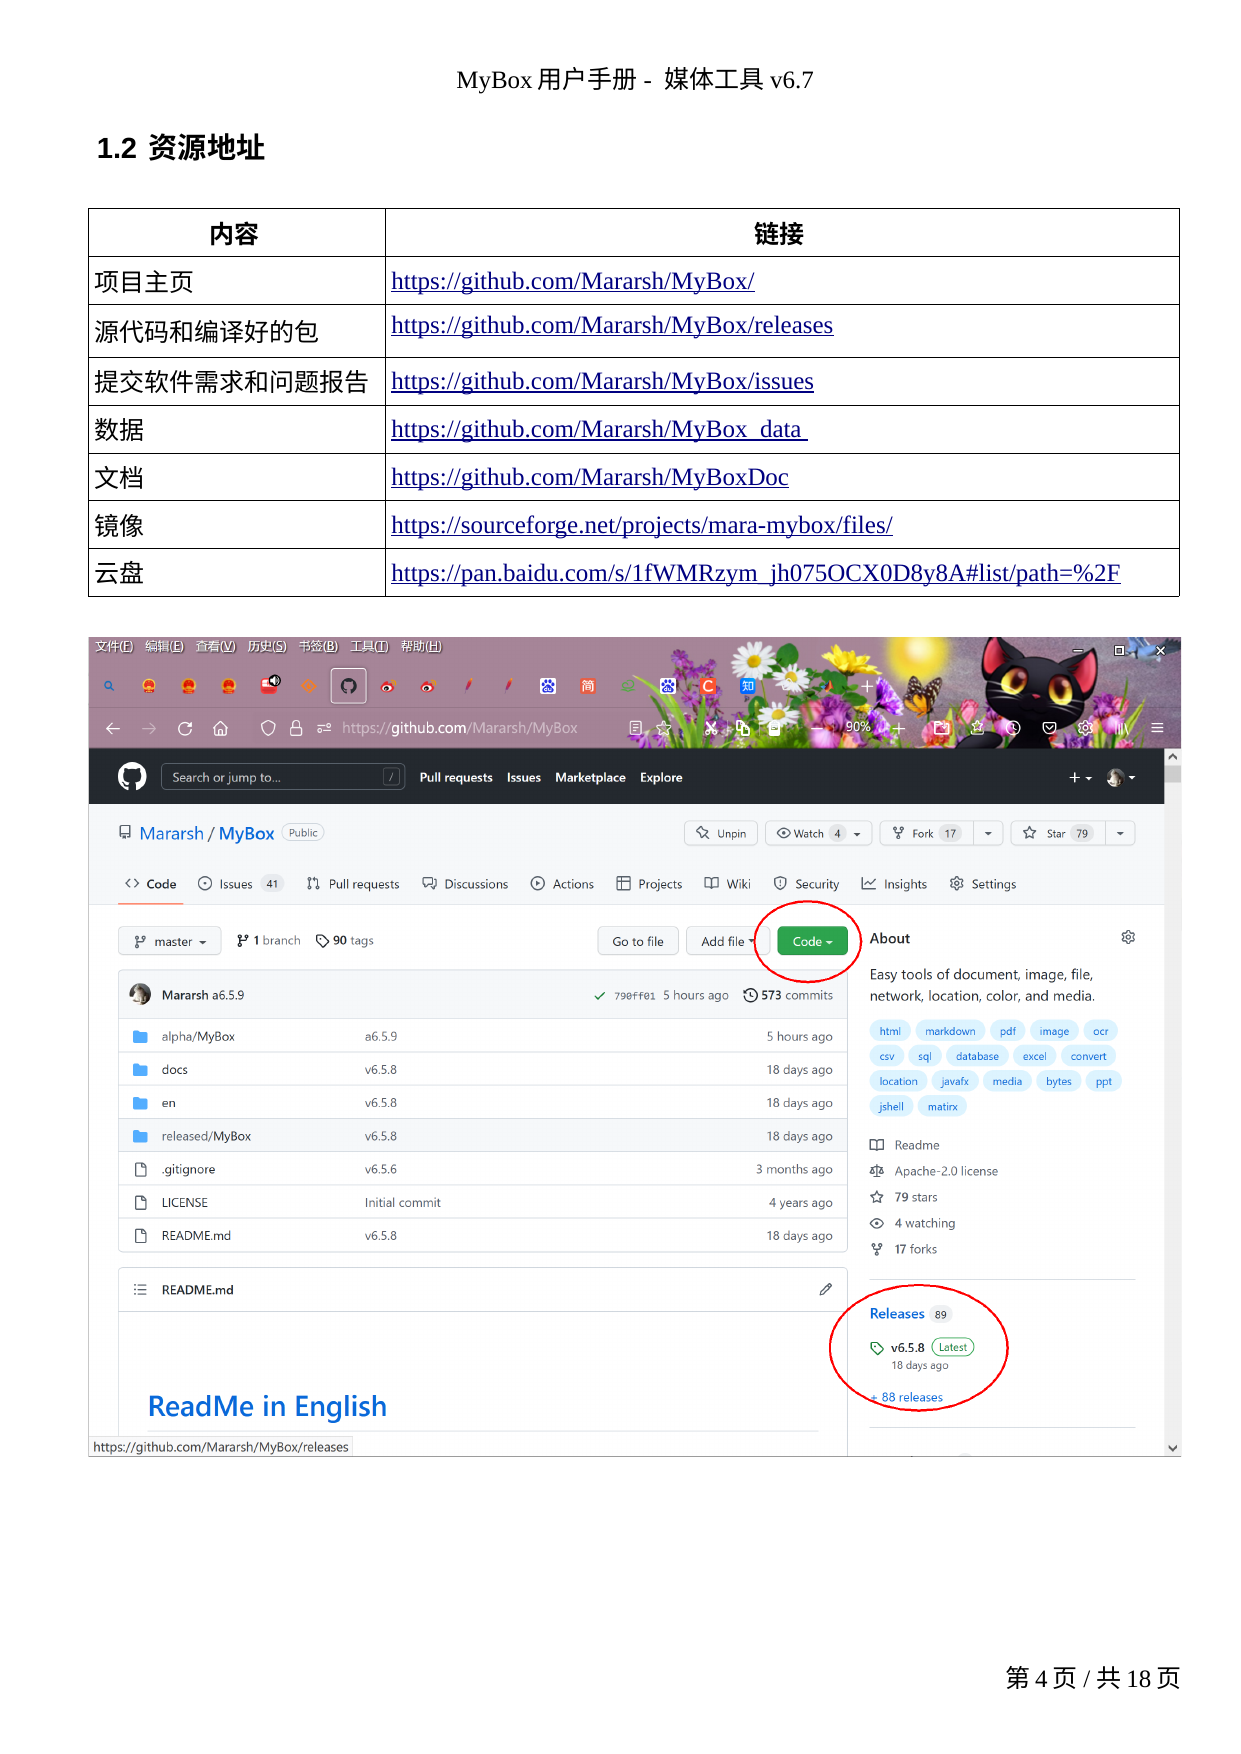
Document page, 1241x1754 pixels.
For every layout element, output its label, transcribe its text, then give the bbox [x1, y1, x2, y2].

table_cell https://sourceforge.net/projects/mara-mybox/files/ [386, 501, 1179, 548]
table_cell 镜像 [89, 501, 385, 548]
table_cell 提交软件需求和问题报告 [89, 358, 385, 404]
table_cell 云盘 [89, 549, 385, 596]
picture [88, 637, 1182, 1457]
table_cell https://github.com/Mararsh/MyBox/issues [386, 358, 1179, 404]
table_cell 源代码和编译好的包 [89, 305, 385, 357]
table_cell https://github.com/Mararsh/MyBoxDoc [386, 454, 1179, 500]
table_cell https://pan.baidu.com/s/1fWMRzym_jh075OCX0D8y8A#list/path=%2F [386, 549, 1179, 596]
table_cell https://github.com/Mararsh/MyBox/releases [386, 305, 1179, 357]
table_cell 数据 [89, 406, 385, 452]
table_cell 文档 [89, 454, 385, 500]
subtitle 资源地址 [88, 125, 1181, 167]
table_cell https://github.com/Mararsh/MyBox/ [386, 257, 1179, 304]
table_cell 项目主页 [89, 257, 385, 304]
table_cell https://github.com/Mararsh/MyBox_data [386, 406, 1179, 452]
table_header 链接 [386, 209, 1179, 256]
table_header 内容 [89, 209, 385, 256]
